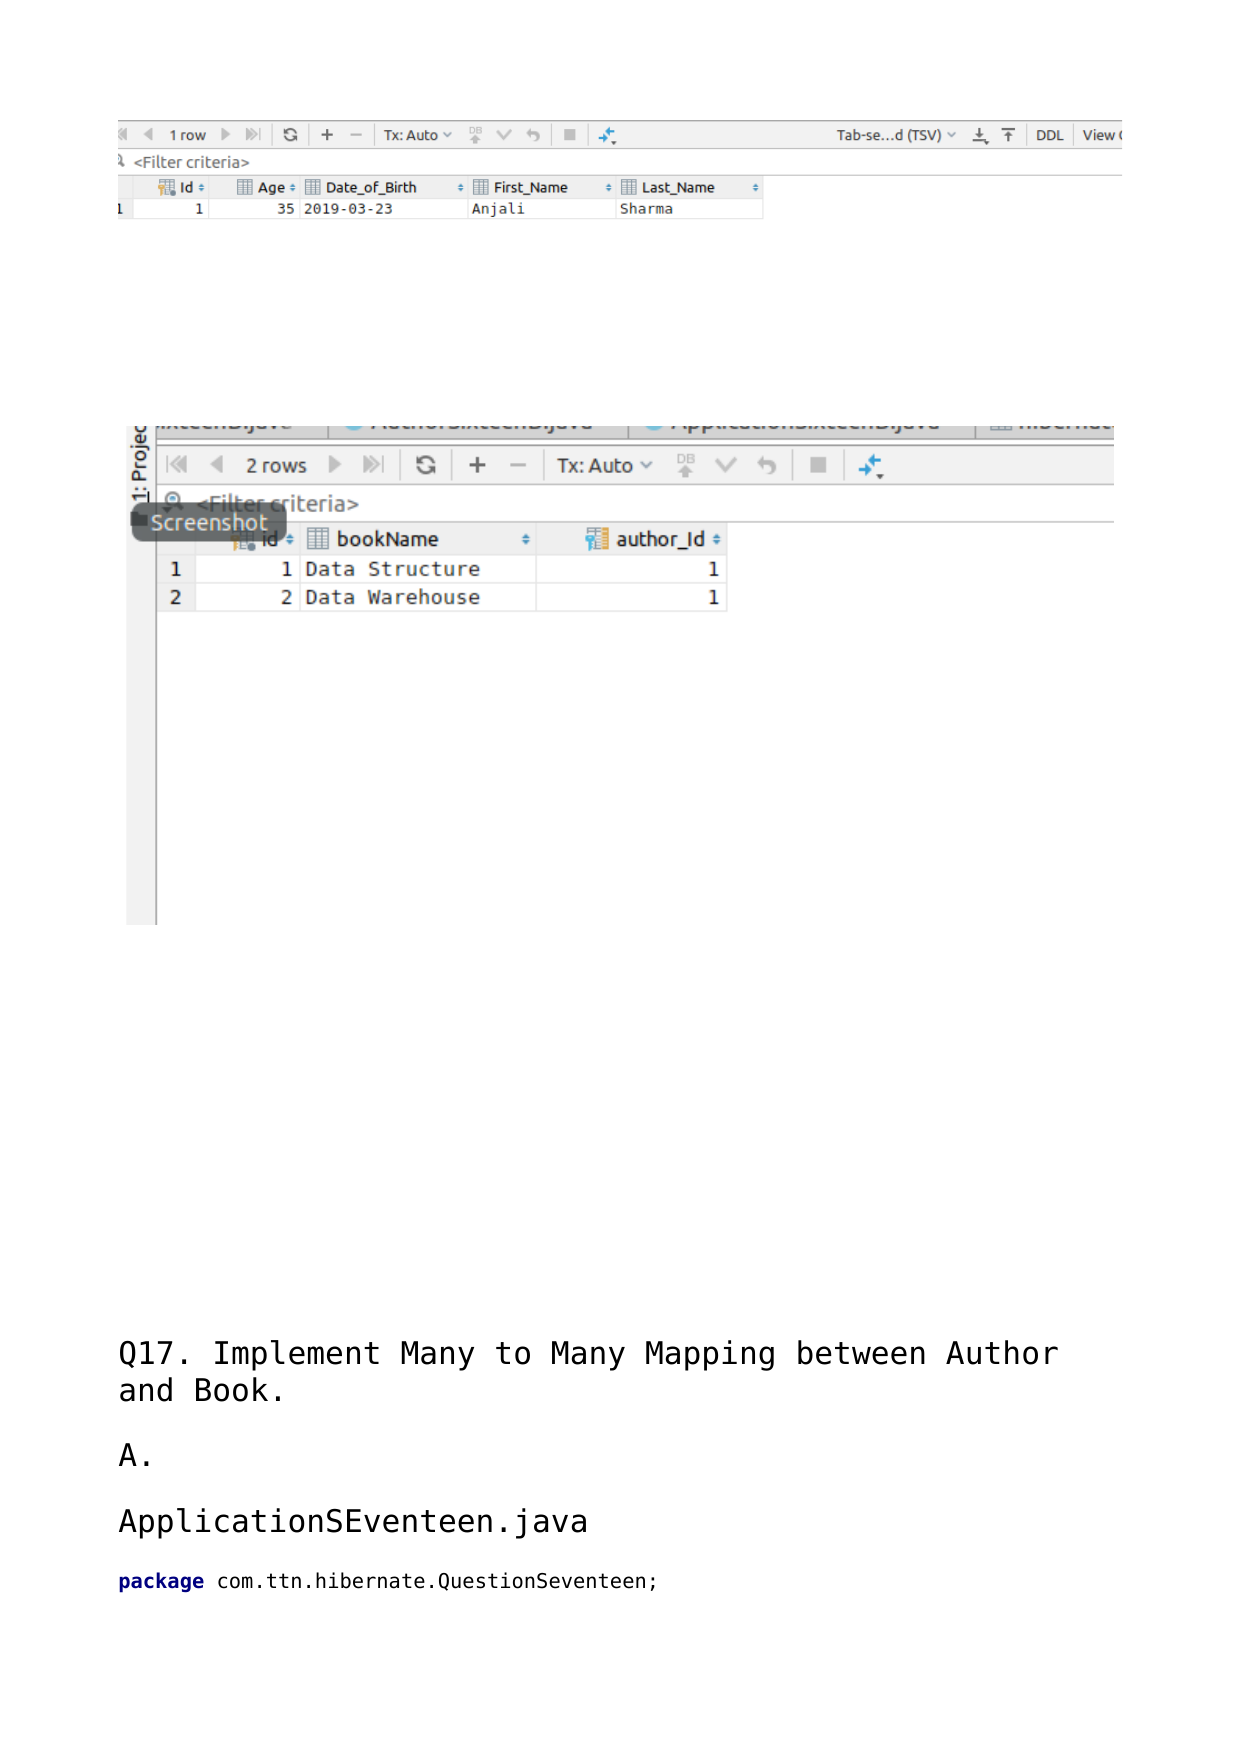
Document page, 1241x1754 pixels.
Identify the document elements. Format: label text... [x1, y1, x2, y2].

text ApplicationSEventeen.java [118, 1503, 1122, 1540]
picture [126, 426, 1114, 925]
text package com.ttn.hibernate.QuestionSeventeen; [118, 1569, 1122, 1593]
picture [118, 118, 1123, 375]
text Q17. Implement Many to Many Mapping between Author and Book. [118, 1336, 1122, 1408]
text A. [118, 1438, 1122, 1474]
